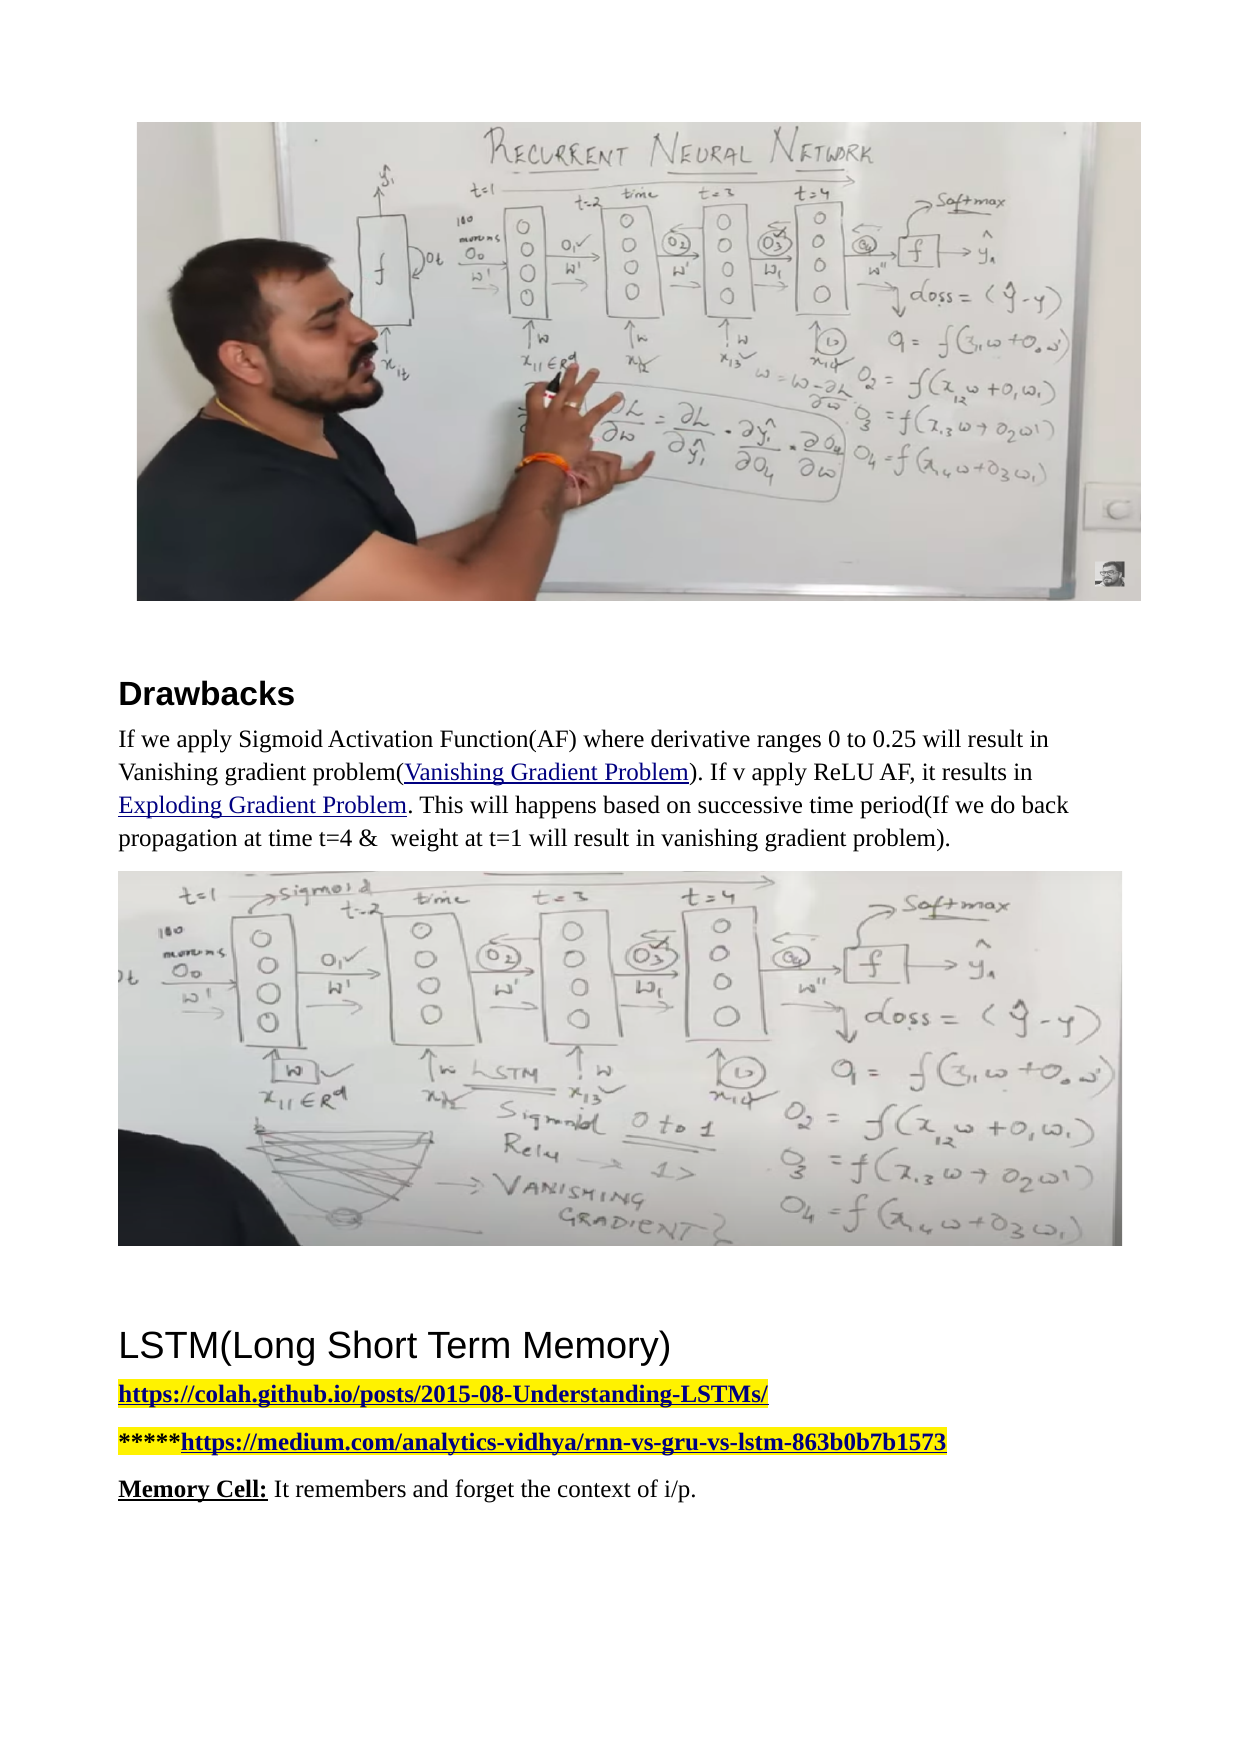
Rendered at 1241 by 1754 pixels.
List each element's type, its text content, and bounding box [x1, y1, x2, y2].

text Memory Cell: It remembers and forget the context of i/p. [118, 1474, 1122, 1503]
text *****https://medium.com/analytics-vidhya/rnn-vs-gru-vs-lstm-863b0b7b1573 [118, 1427, 1122, 1455]
subtitle LSTM(Long Short Term Memory) [118, 1323, 1122, 1366]
subtitle Drawbacks [118, 673, 1122, 712]
text https://colah.github.io/posts/2015-08-Understanding-LSTMs/ [118, 1379, 1122, 1408]
text If we apply Sigmoid Activation Function(AF) where derivative ranges 0 to 0.25 will result in Vanishing gradient problem(Vanishing Gradient Problem). If v apply ReLU AF, it results in Exploding Gradient Problem. This will happens based on successive time period(If we do back propagation at time t=4 & weight at t=1 will result in vanishing gradient problem). [118, 724, 1122, 852]
picture [118, 871, 1123, 1246]
picture [136, 122, 1141, 601]
